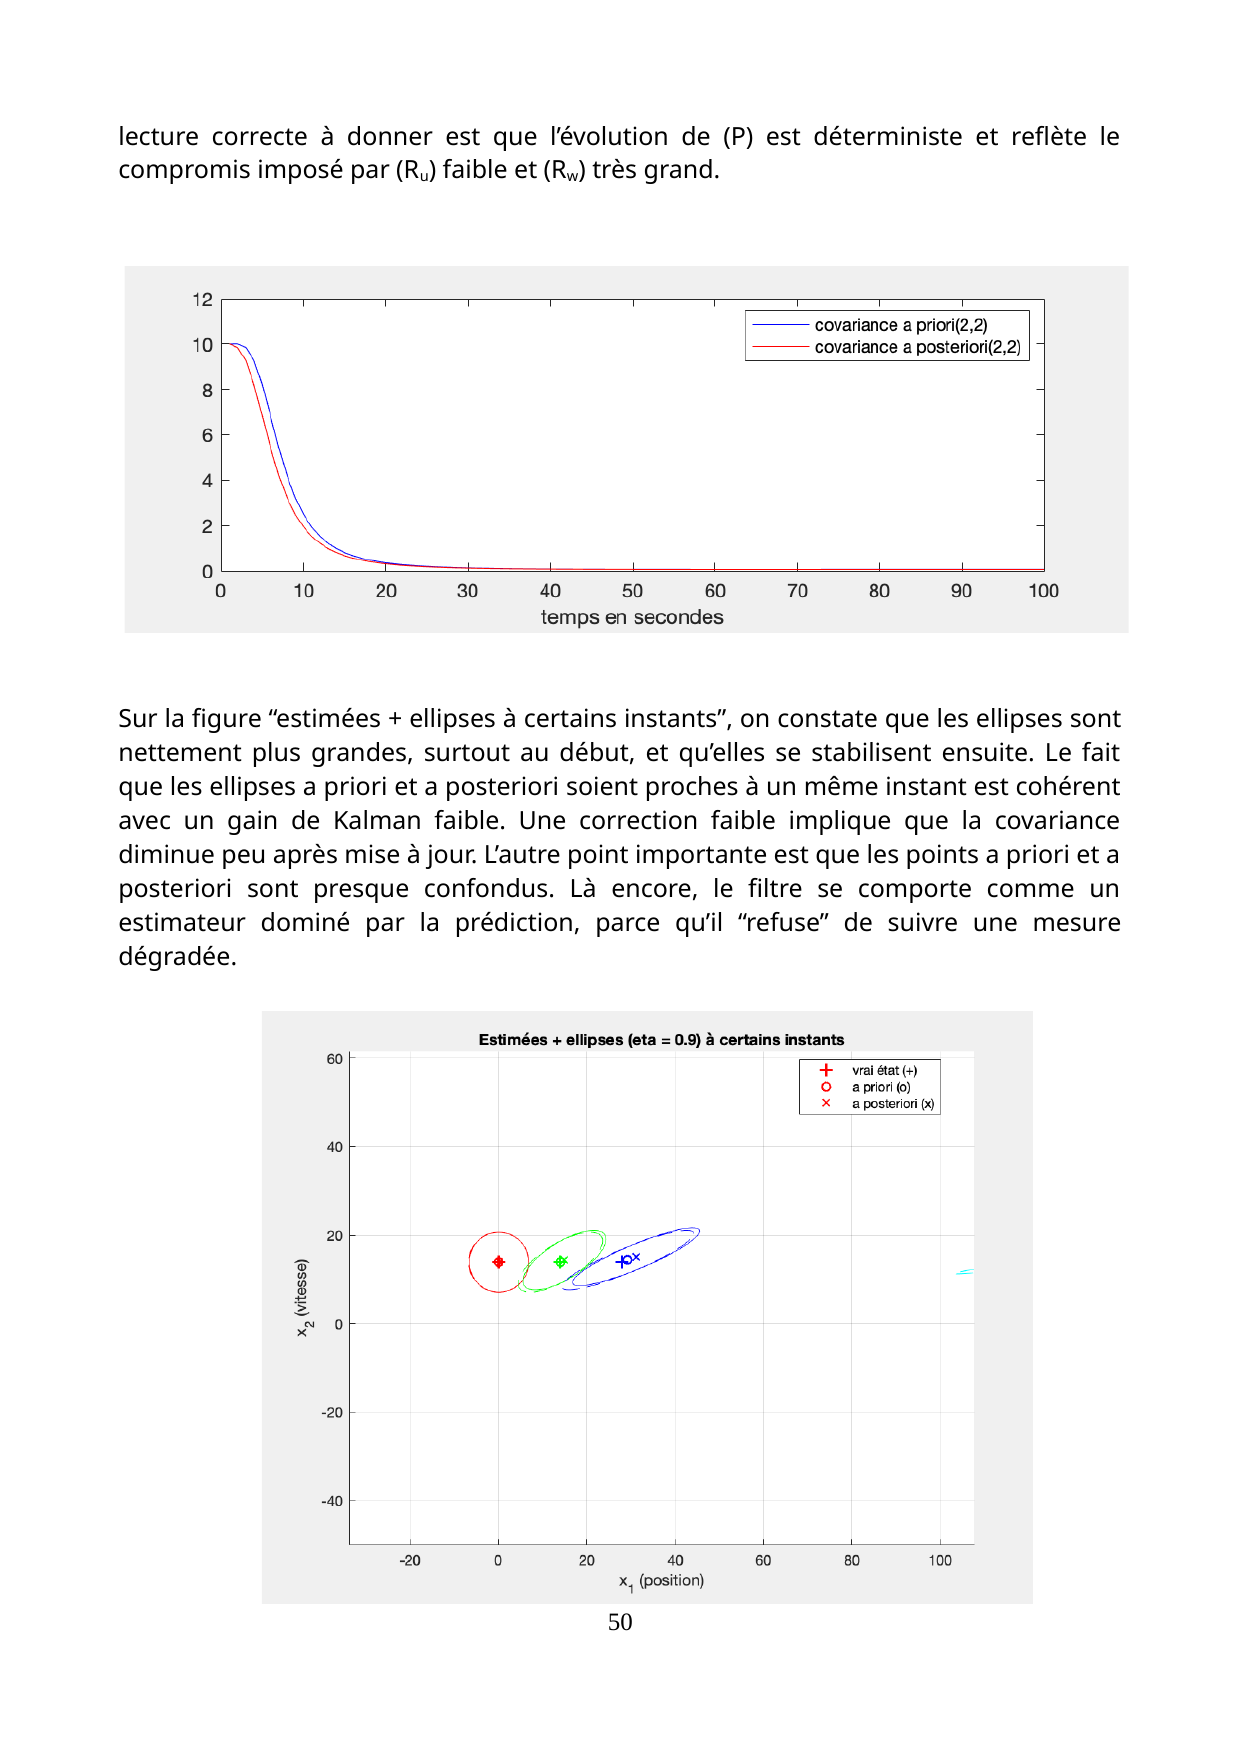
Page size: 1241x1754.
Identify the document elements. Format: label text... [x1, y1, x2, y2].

text lecture correcte à donner est que l’évolution de (P) est déterministe et reflète le compromis imposé par (Ru) faible et (Rw) très grand. [118, 118, 1122, 186]
text Sur la figure “estimées + ellipses à certains instants”, on constate que les ellipses sont nettement plus grandes, surtout au début, et qu’elles se stabilisent ensuite. Le fait que les ellipses a priori et a posteriori soient proches à un même instant est cohérent avec un gain de Kalman faible. Une correction faible implique que la covariance diminue peu après mise à jour. L’autre point importante est que les points a priori et a posteriori sont presque confondus. Là encore, le filtre se comporte comme un estimateur dominé par la prédiction, parce qu’il “refuse” de suivre une mesure dégradée. [118, 701, 1122, 973]
picture [124, 266, 1129, 633]
picture [261, 1011, 1033, 1604]
